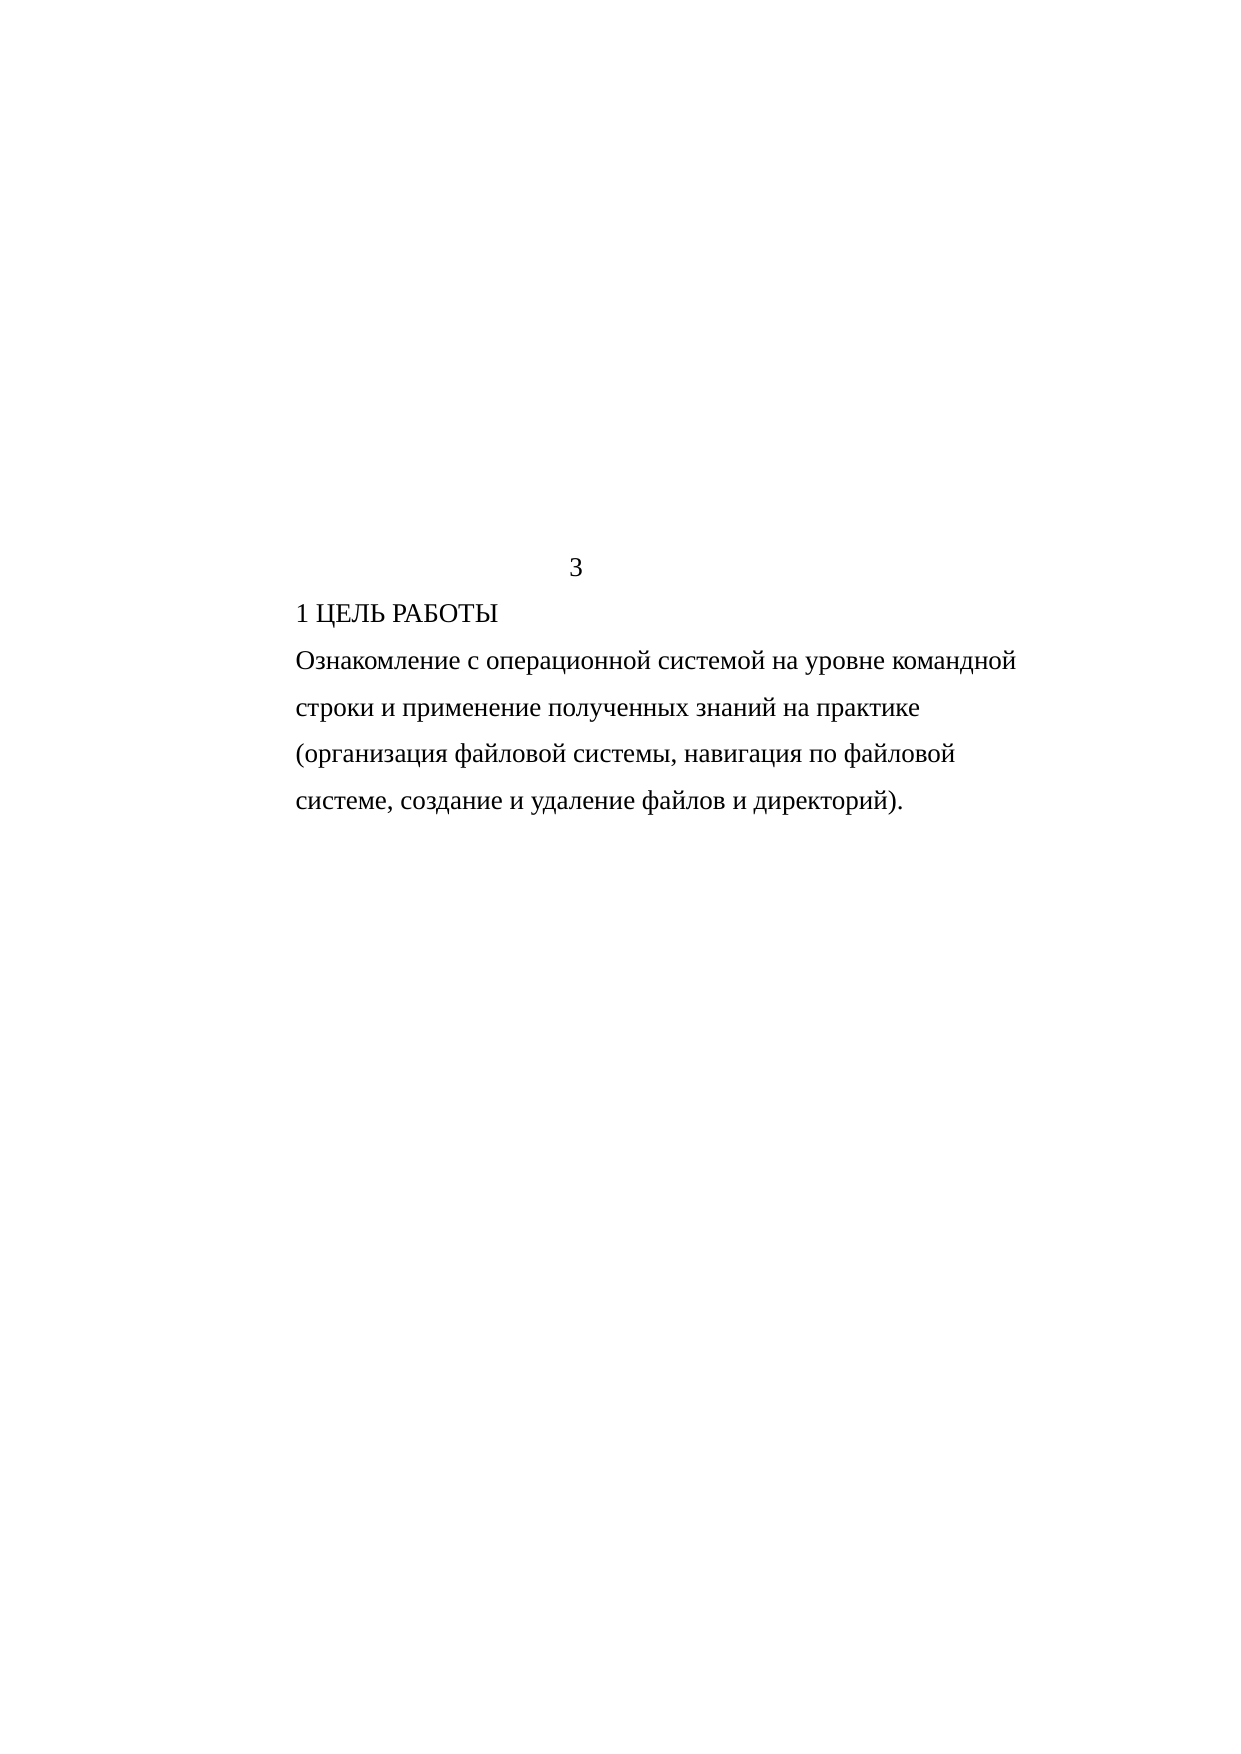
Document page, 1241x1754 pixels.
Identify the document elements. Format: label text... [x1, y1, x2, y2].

text Ознакомление с операционной системой на уровне командной строки и применение полученных знаний на практике (организация файловой системы, навигация по файловой системе, создание и удаление файлов и директорий). [295, 644, 1033, 815]
text 3 [118, 551, 1033, 582]
text 1 ЦЕЛЬ РАБОТЫ [295, 597, 1033, 628]
